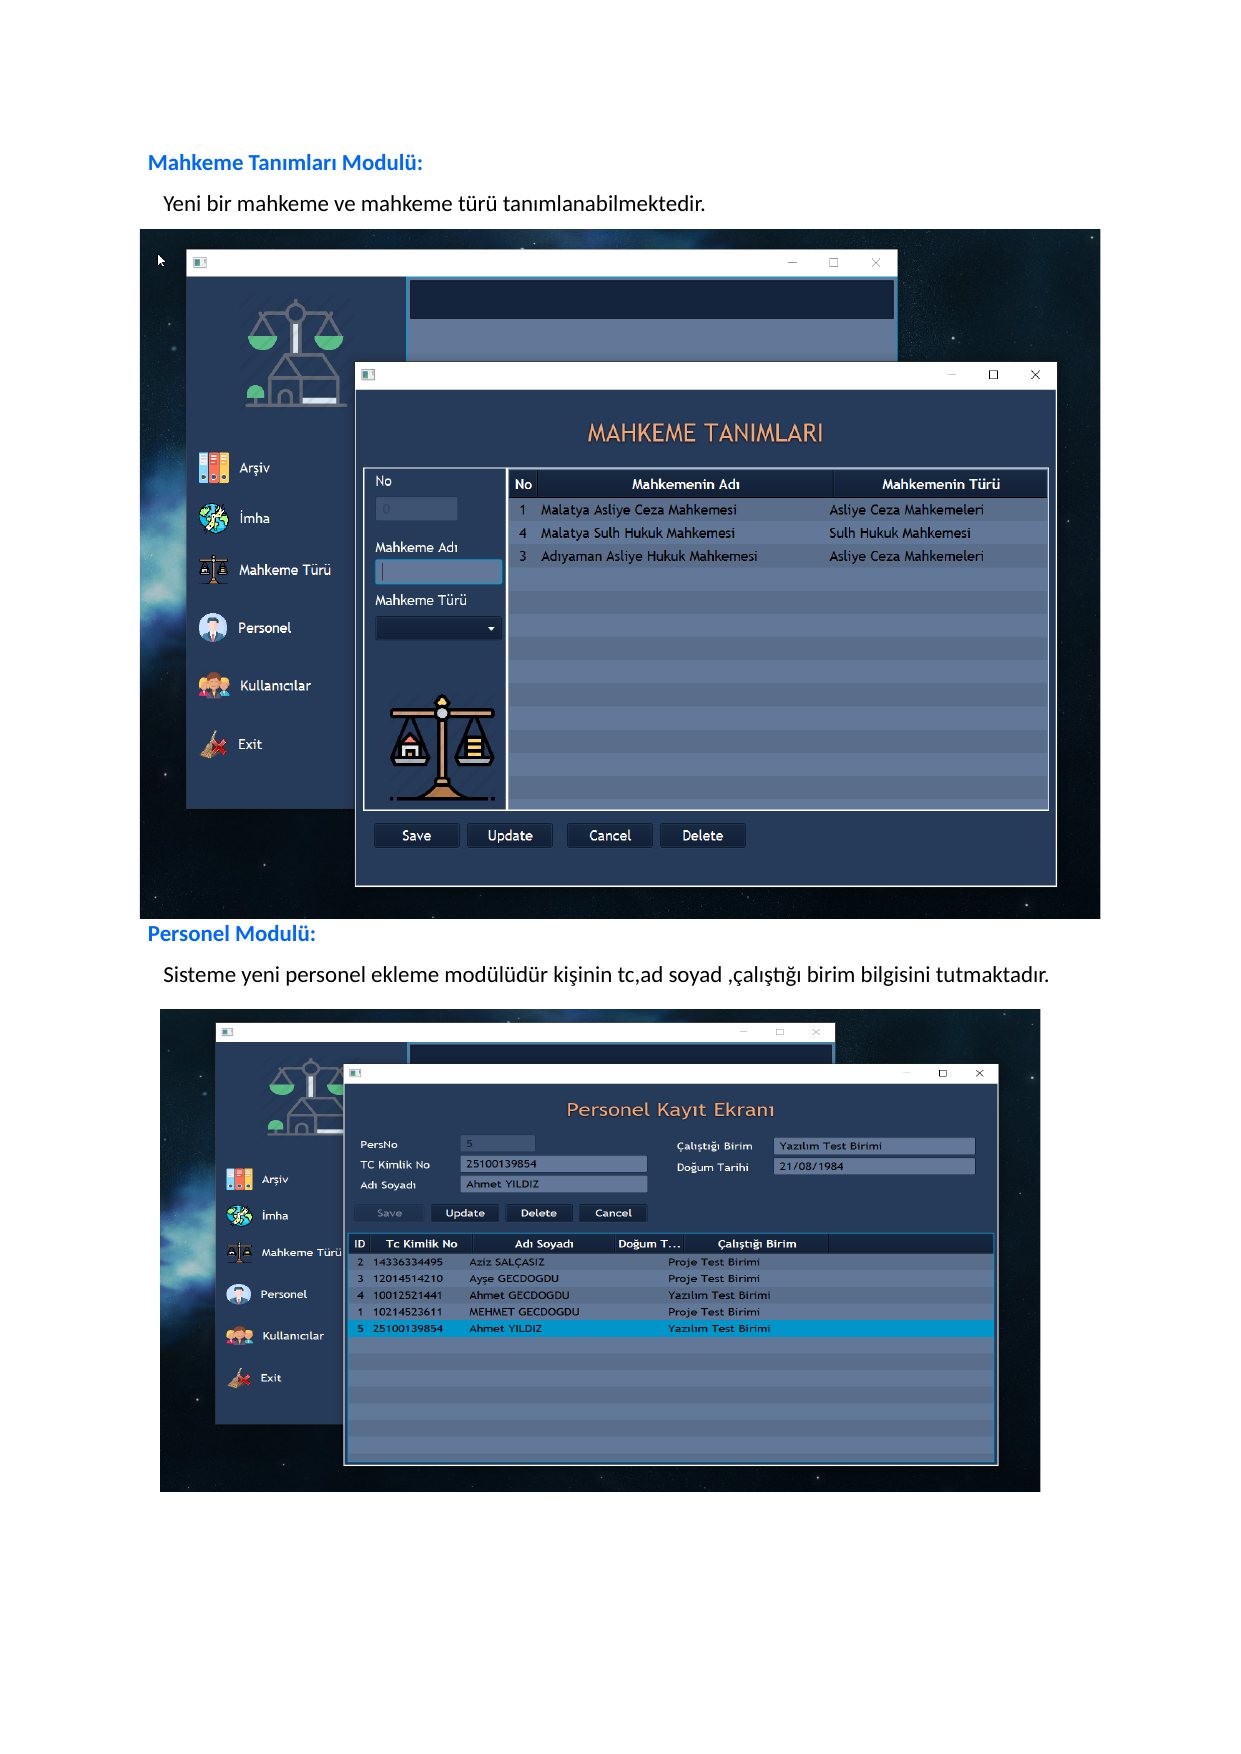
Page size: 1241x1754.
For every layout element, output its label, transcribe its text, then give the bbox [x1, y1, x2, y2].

text Yeni bir mahkeme ve mahkeme türü tanımlanabilmektedir. [148, 189, 1093, 217]
text Mahkeme Tanımları Modulü: [148, 148, 1093, 176]
text Personel Modulü: [148, 919, 1093, 947]
text Sisteme yeni personel ekleme modülüdür kişinin tc,ad soyad ,çalıştığı birim bilgisini tutmaktadır. [148, 960, 1093, 988]
